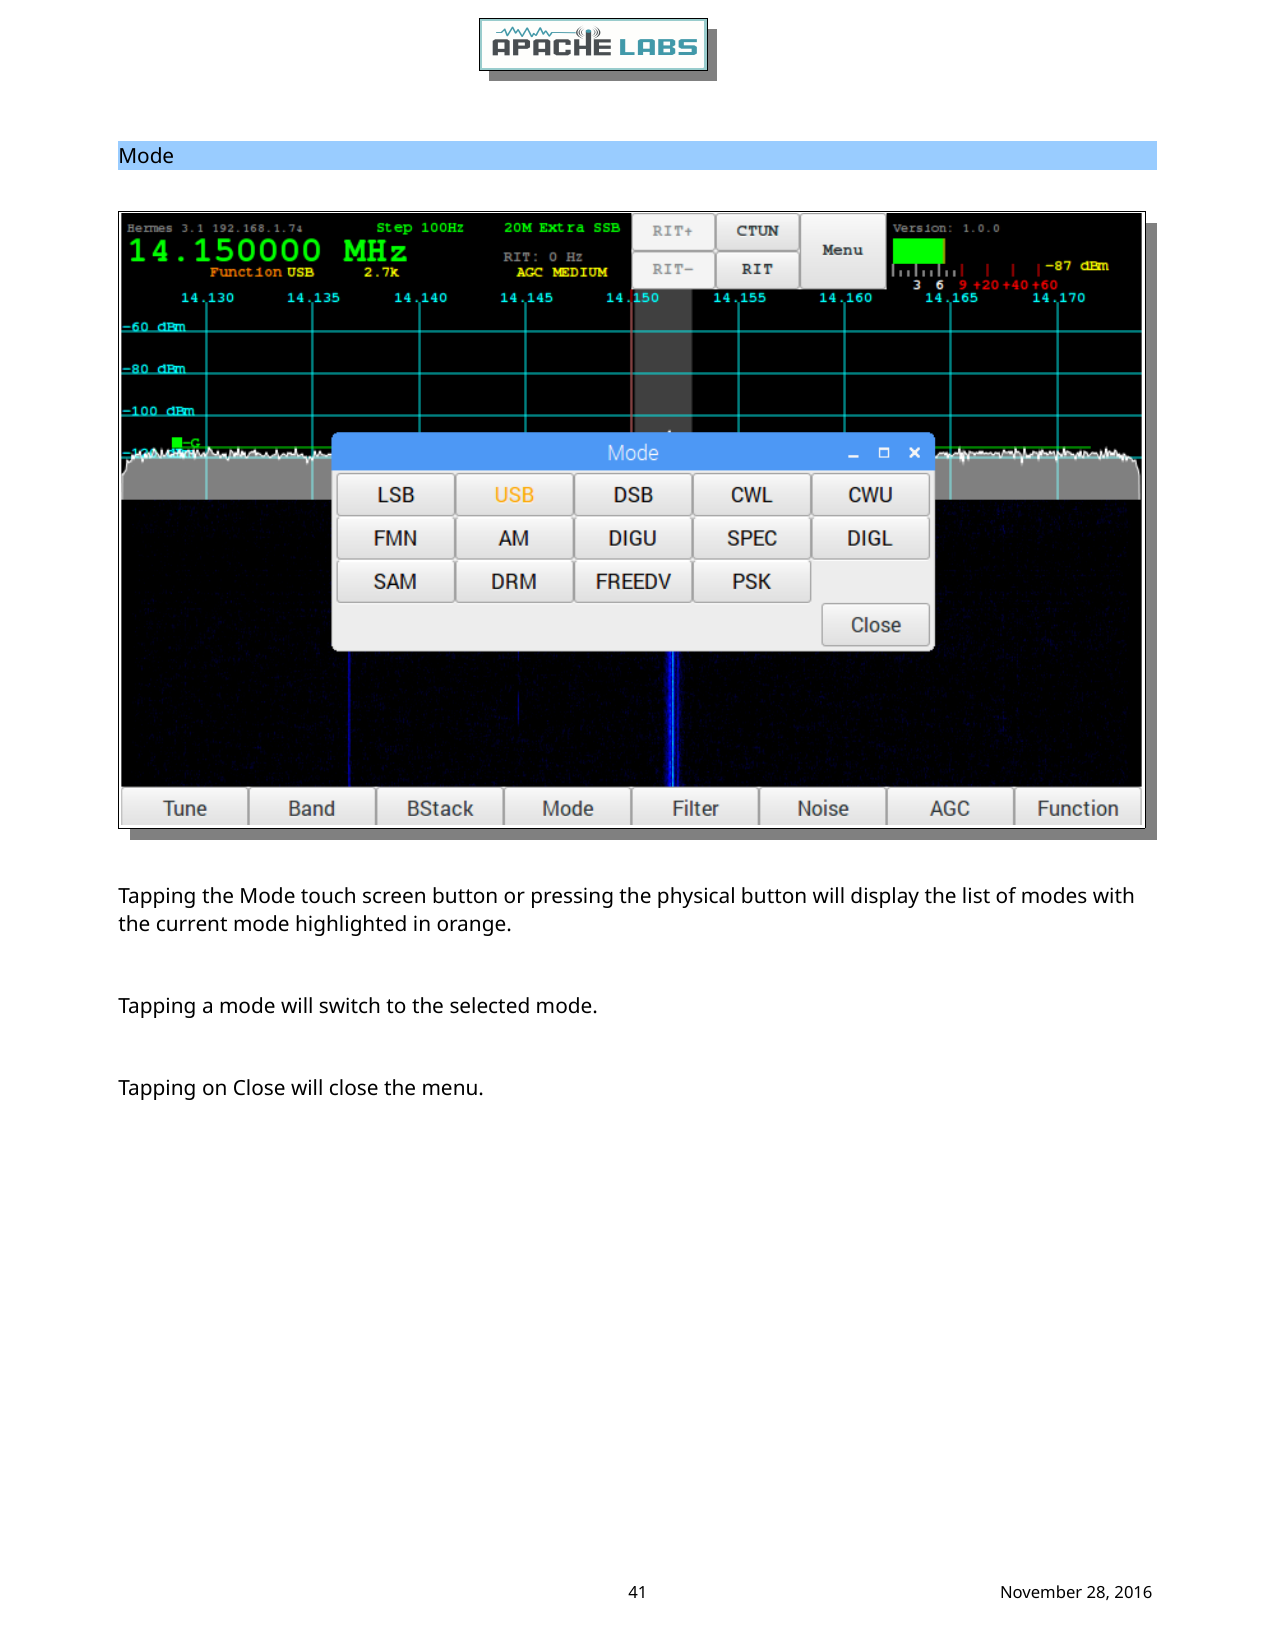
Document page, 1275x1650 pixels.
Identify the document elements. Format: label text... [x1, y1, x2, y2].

subtitle Mode [118, 141, 1157, 170]
picture [121, 213, 1142, 825]
text Tapping the Mode touch screen button or pressing the physical button will display the list of modes with the current mode highlighted in orange. [118, 881, 1157, 938]
text Tapping a mode will switch to the selected mode. [118, 991, 1157, 1019]
text Tapping on Close will close the menu. [118, 1073, 1157, 1101]
picture [482, 21, 704, 68]
